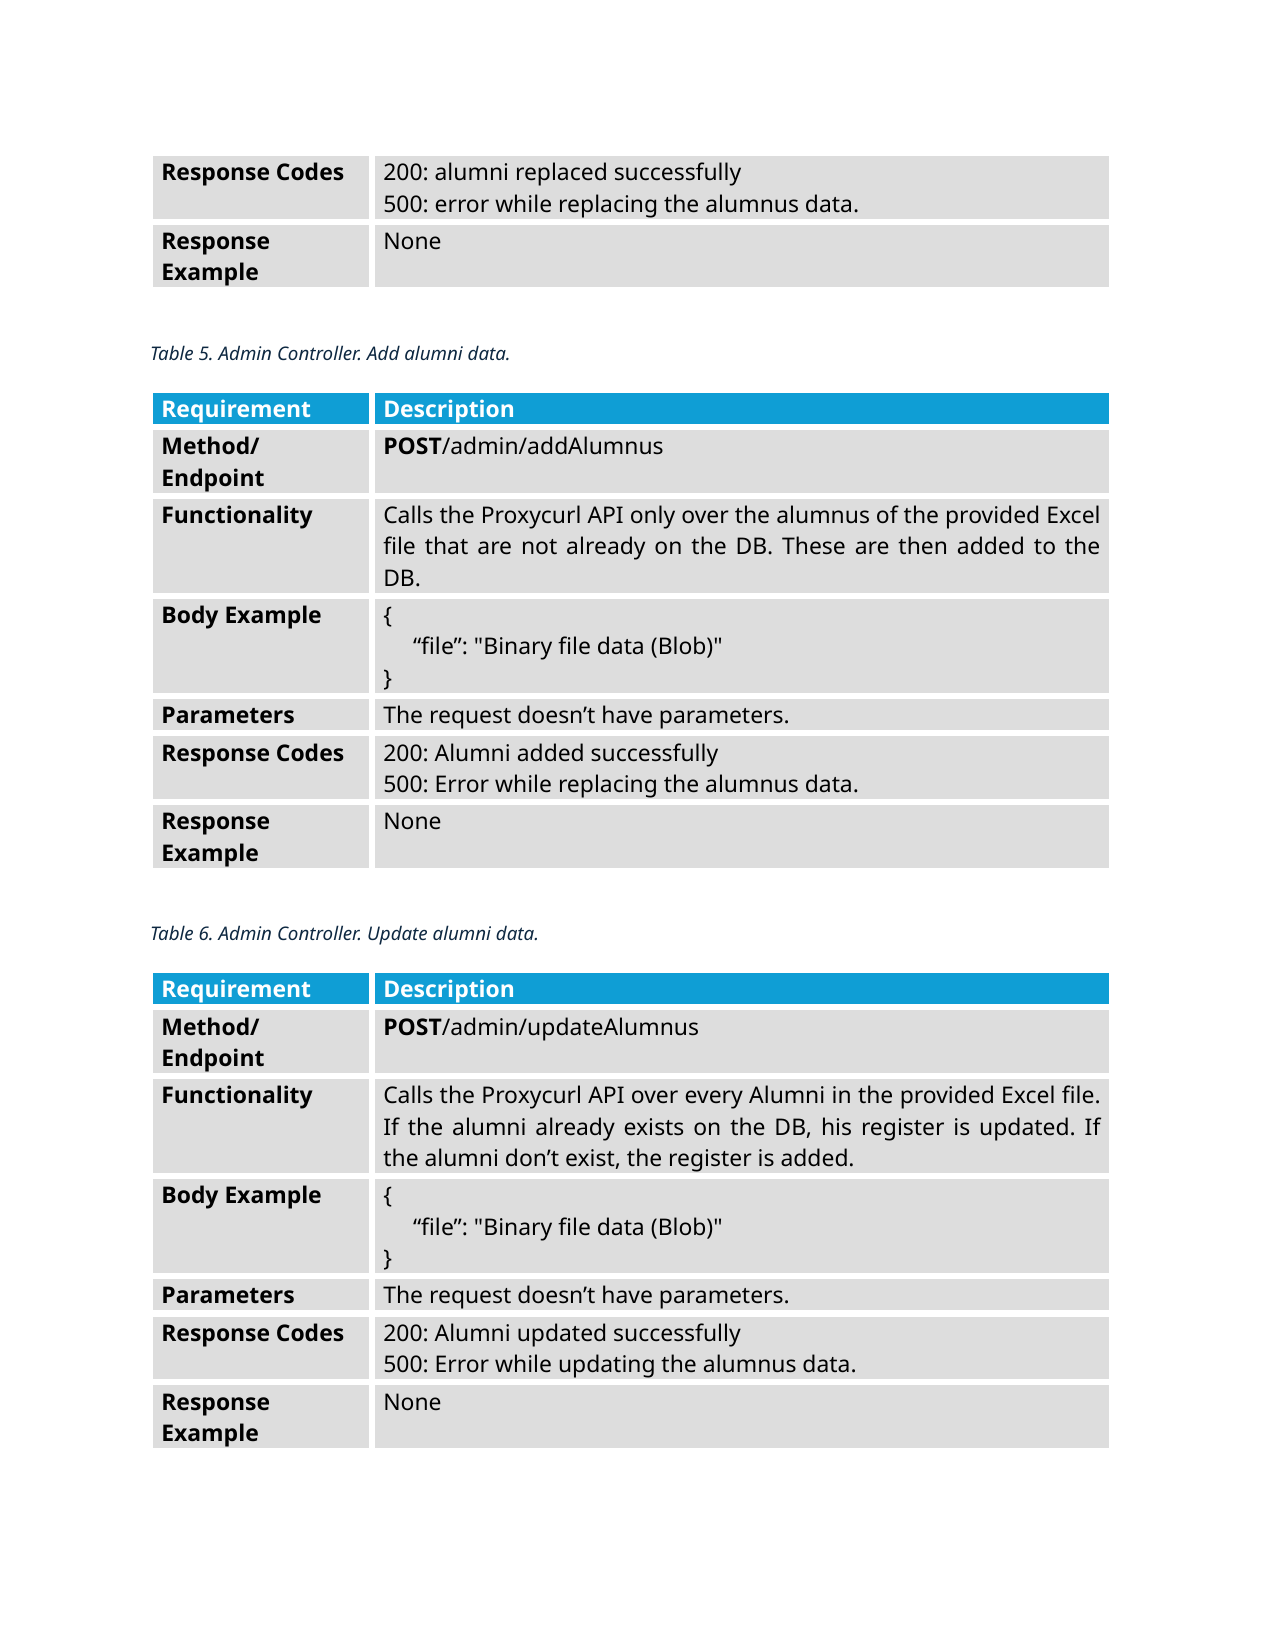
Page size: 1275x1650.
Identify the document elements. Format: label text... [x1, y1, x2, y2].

table_cell { “file”: "Binary file data (Blob)" } [375, 599, 1109, 693]
table_cell 200: alumni replaced successfully 500: error while replacing the alumnus data. [375, 156, 1109, 219]
table_cell Method/Endpoint [153, 430, 369, 493]
table_cell POST/admin/addAlumnus [375, 430, 1109, 493]
table_cell Body Example [153, 1179, 369, 1273]
table_cell 200: Alumni added successfully 500: Error while replacing the alumnus data. [375, 736, 1109, 799]
table_header Description [375, 973, 1109, 1004]
table_cell Method/Endpoint [153, 1010, 369, 1073]
table_cell None [375, 1385, 1109, 1448]
table_cell Response Codes [153, 156, 369, 219]
table_cell Functionality [153, 499, 369, 593]
table_cell Response Example [153, 1385, 369, 1448]
table_cell The request doesn’t have parameters. [375, 1279, 1109, 1310]
table_cell Response Example [153, 225, 369, 287]
table_cell None [375, 805, 1109, 868]
table_header Requirement [153, 393, 369, 424]
table_cell POST/admin/updateAlumnus [375, 1010, 1109, 1073]
table_cell Body Example [153, 599, 369, 693]
table_cell The request doesn’t have parameters. [375, 699, 1109, 730]
text Table 5. Admin Controller. Add alumni data. [150, 340, 1125, 366]
table_cell Response Codes [153, 1317, 369, 1379]
table_header Requirement [153, 973, 369, 1004]
table_cell Calls the Proxycurl API only over the alumnus of the provided Excel file that are not already on the DB. These are then added to the DB. [375, 499, 1109, 593]
table_cell 200: Alumni updated successfully 500: Error while updating the alumnus data. [375, 1317, 1109, 1379]
text Table 6. Admin Controller. Update alumni data. [150, 920, 1125, 946]
table_cell None [375, 225, 1109, 287]
table_cell Response Codes [153, 736, 369, 799]
table_cell Calls the Proxycurl API over every Alumni in the provided Excel file. If the alumni already exists on the DB, his register is updated. If the alumni don’t exist, the register is added. [375, 1079, 1109, 1173]
table_header Description [375, 393, 1109, 424]
table_cell Parameters [153, 699, 369, 730]
table_cell Functionality [153, 1079, 369, 1173]
table_cell Parameters [153, 1279, 369, 1310]
table_cell Response Example [153, 805, 369, 868]
table_cell { “file”: "Binary file data (Blob)" } [375, 1179, 1109, 1273]
